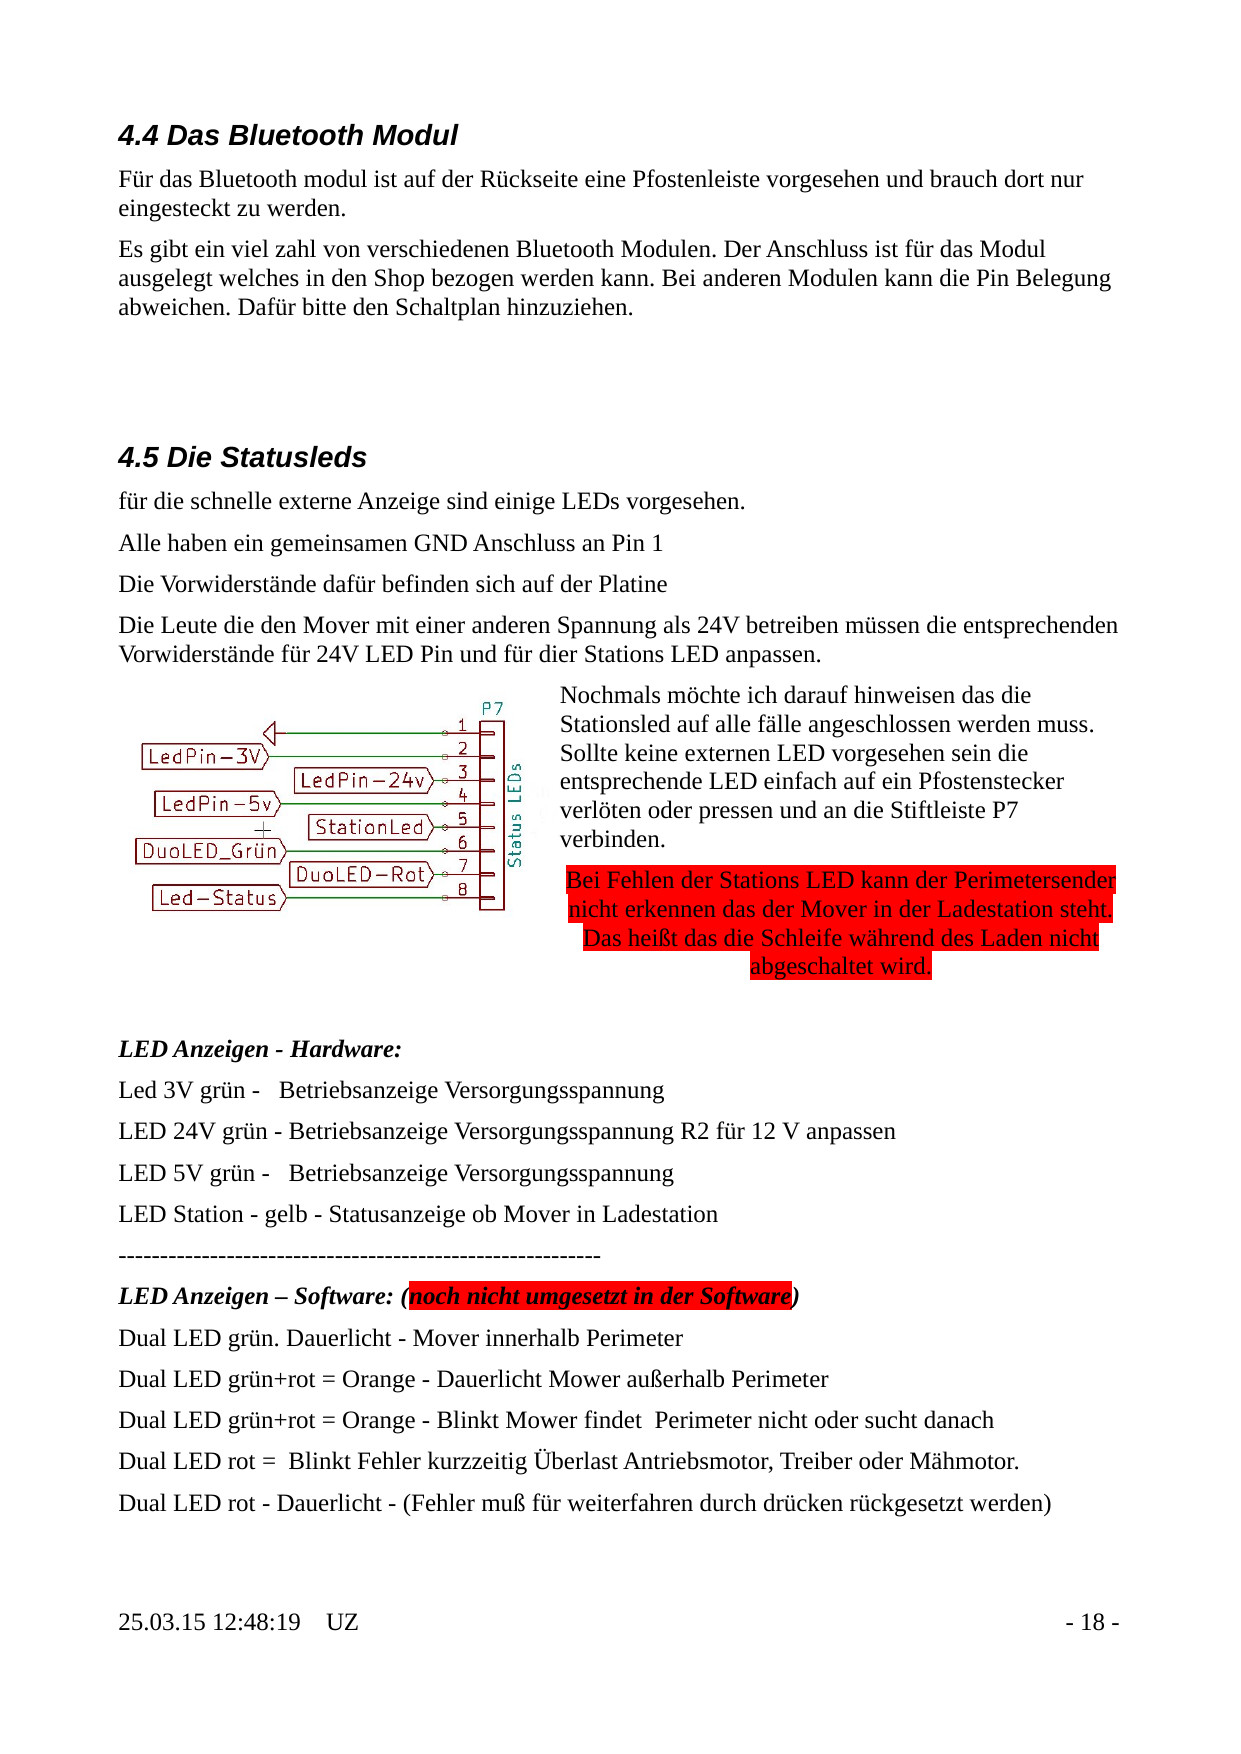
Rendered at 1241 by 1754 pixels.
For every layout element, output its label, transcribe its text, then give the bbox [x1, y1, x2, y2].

text Dual LED rot - Dauerlicht - (Fehler muß für weiterfahren durch drücken rückgesetzt werden) [118, 1488, 1122, 1516]
text Dual LED grün+rot = Orange - Blinkt Mower findet Perimeter nicht oder sucht danach [118, 1405, 1122, 1434]
text Bei Fehlen der Stations LED kann der Perimetersender nicht erkennen das der Mover in der Ladestation steht. Das heißt das die Schleife während des Laden nicht abgeschaltet wird. [118, 865, 1122, 980]
text Für das Bluetooth modul ist auf der Rückseite eine Pfostenleiste vorgesehen und brauch dort nur eingesteckt zu werden. [118, 164, 1122, 222]
text LED Station - gelb - Statusanzeige ob Mover in Ladestation [118, 1199, 1122, 1228]
text Es gibt ein viel zahl von verschiedenen Bluetooth Modulen. Der Anschluss ist für das Modul ausgelegt welches in den Shop bezogen werden kann. Bei anderen Modulen kann die Pin Belegung abweichen. Dafür bitte den Schaltplan hinzuziehen. [118, 234, 1122, 320]
picture [118, 680, 560, 975]
text Dual LED grün+rot = Orange - Dauerlicht Mower außerhalb Perimeter [118, 1364, 1122, 1393]
subtitle 4.5 Die Statusleds [118, 440, 1122, 474]
text Alle haben ein gemeinsamen GND Anschluss an Pin 1 [118, 528, 1122, 556]
text Die Vorwiderstände dafür befinden sich auf der Platine [118, 569, 1122, 598]
text für die schnelle externe Anzeige sind einige LEDs vorgesehen. [118, 486, 1122, 515]
text LED Anzeigen - Hardware: [118, 1034, 1122, 1063]
text LED 5V grün - Betriebsanzeige Versorgungsspannung [118, 1158, 1122, 1186]
text Nochmals möchte ich darauf hinweisen das die Stationsled auf alle fälle angeschlossen werden muss. Sollte keine externen LED vorgesehen sein die entsprechende LED einfach auf ein Pfostenstecker verlöten oder pressen und an die Stiftleiste P7 verbinden. [560, 680, 1122, 853]
subtitle 4.4 Das Bluetooth Modul [118, 118, 1122, 152]
text Dual LED grün. Dauerlicht - Mover innerhalb Perimeter [118, 1323, 1122, 1351]
text LED 24V grün - Betriebsanzeige Versorgungsspannung R2 für 12 V anpassen [118, 1116, 1122, 1145]
text Led 3V grün - Betriebsanzeige Versorgungsspannung [118, 1075, 1122, 1104]
text ---------------------------------------------------------- [118, 1240, 1122, 1269]
text LED Anzeigen – Software: (noch nicht umgesetzt in der Software) [118, 1281, 1122, 1310]
text Dual LED rot = Blinkt Fehler kurzzeitig Überlast Antriebsmotor, Treiber oder Mähmotor. [118, 1446, 1122, 1475]
text Die Leute die den Mover mit einer anderen Spannung als 24V betreiben müssen die entsprechenden Vorwiderstände für 24V LED Pin und für dier Stations LED anpassen. [118, 610, 1122, 668]
